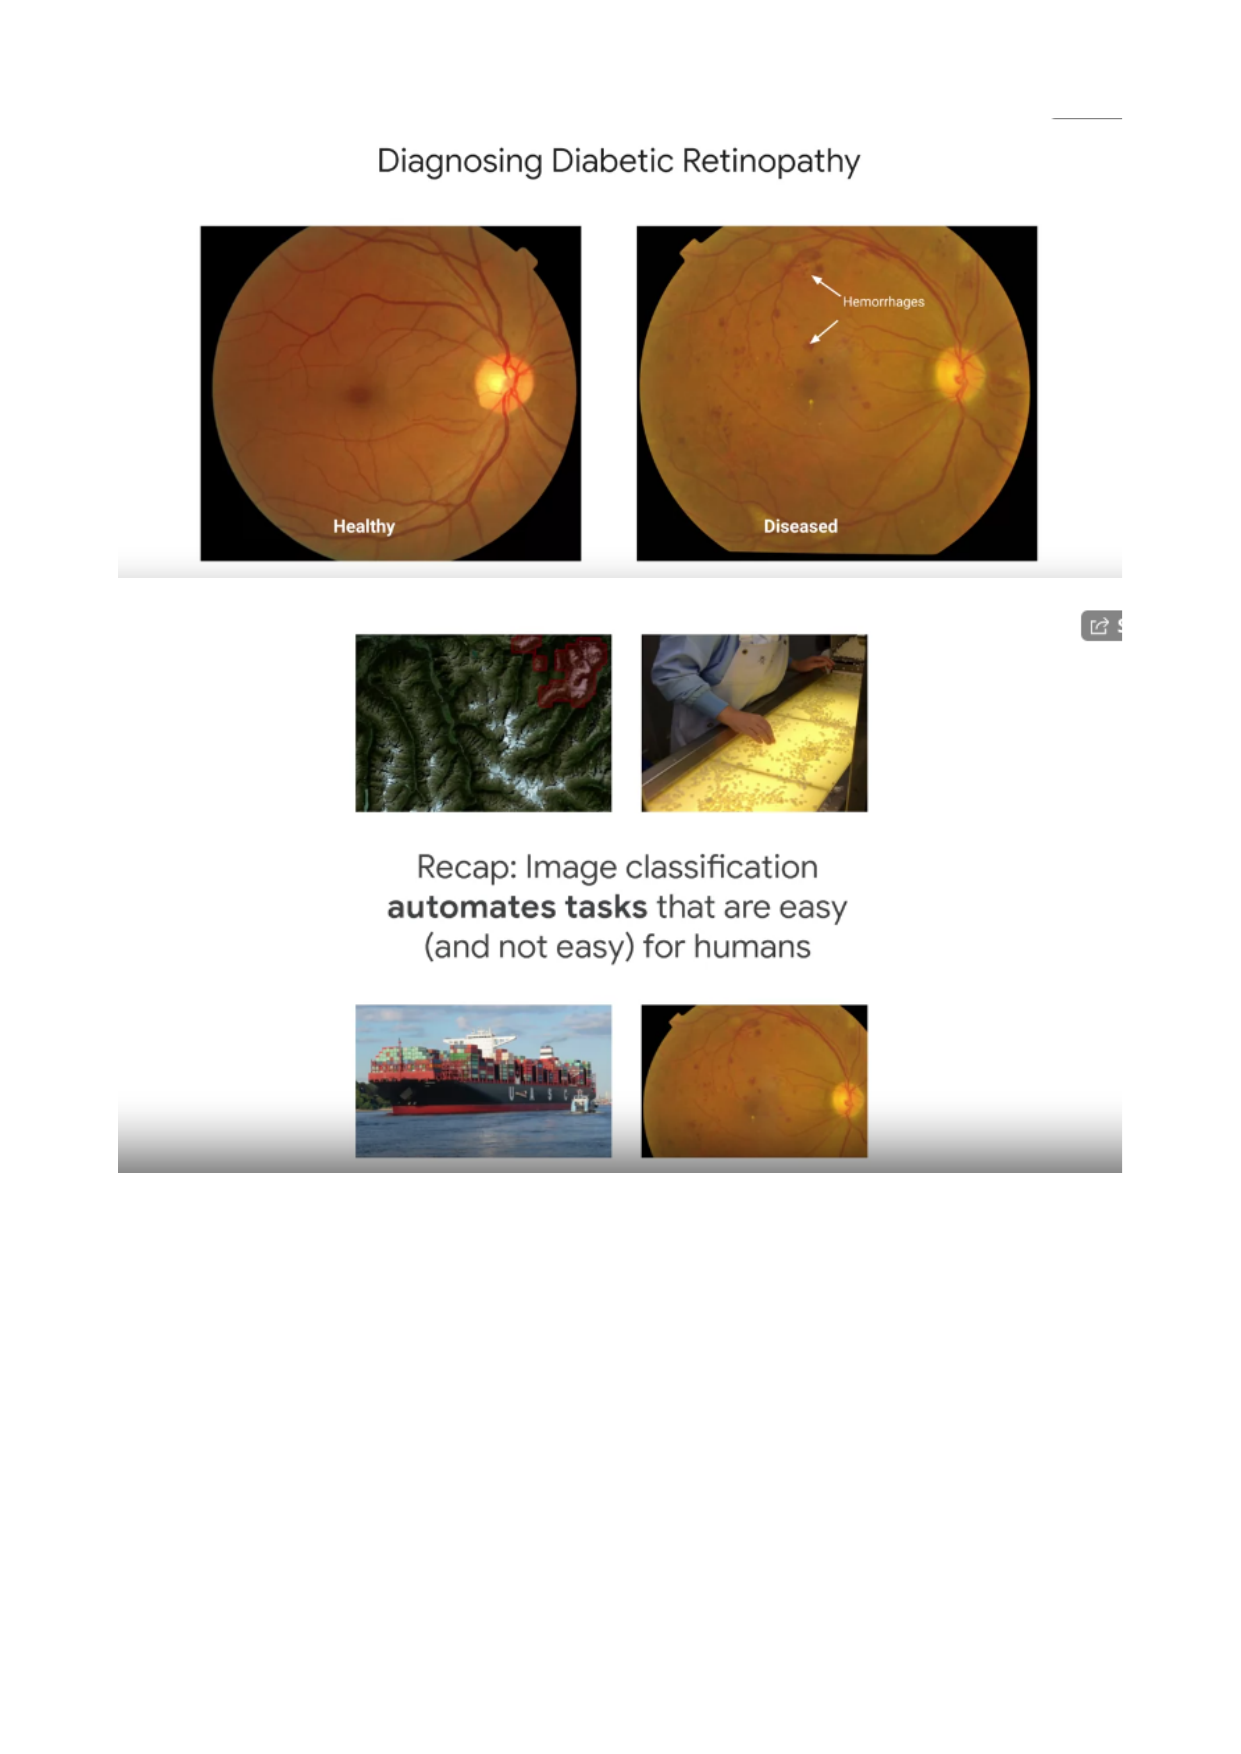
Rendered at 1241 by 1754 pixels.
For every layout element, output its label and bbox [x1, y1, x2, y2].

picture [118, 118, 1123, 578]
picture [118, 606, 1123, 1173]
